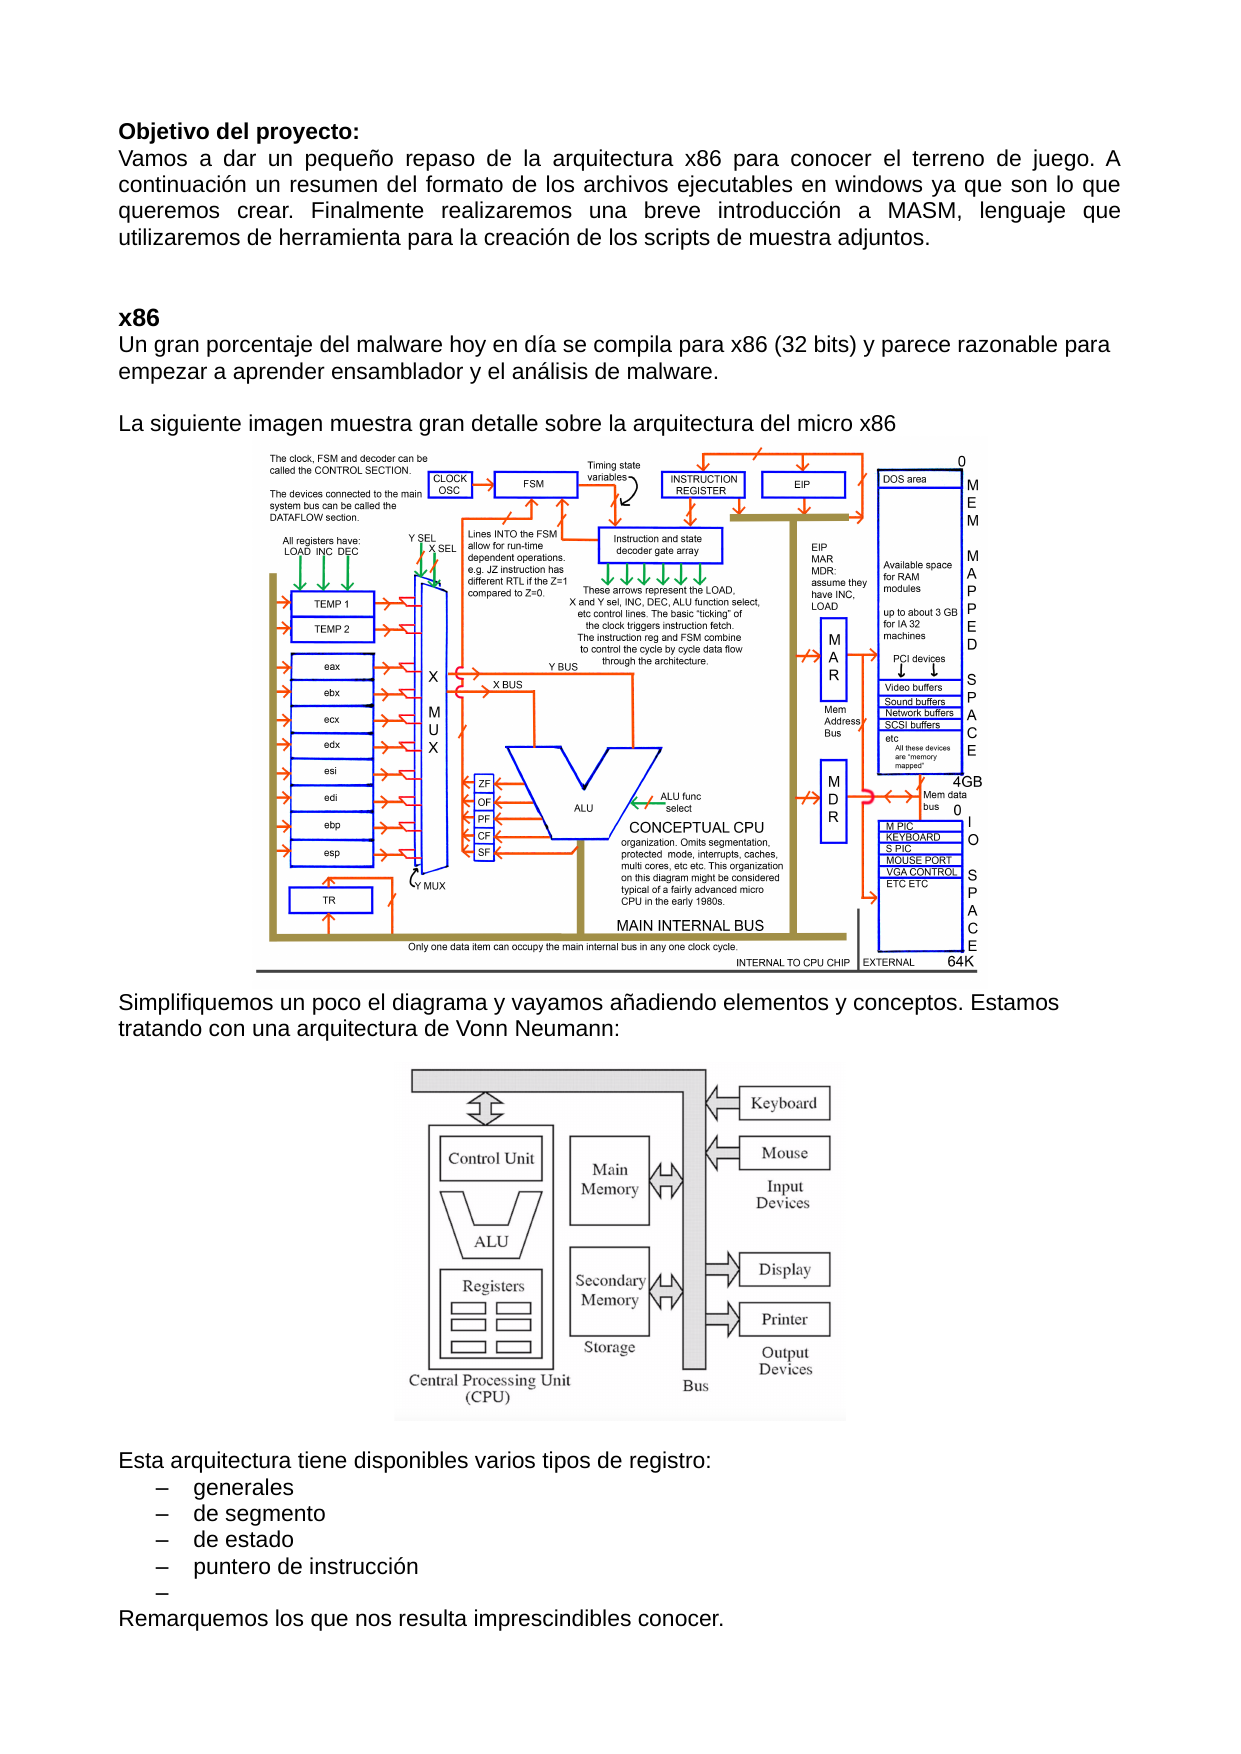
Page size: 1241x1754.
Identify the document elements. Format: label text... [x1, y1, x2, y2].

picture [252, 436, 988, 989]
list puntero de instrucción [156, 1553, 1122, 1579]
list generales [156, 1473, 1122, 1500]
text Esta arquitectura tiene disponibles varios tipos de registro: [118, 1447, 1122, 1473]
text Un gran porcentaje del malware hoy en día se compila para x86 (32 bits) y parece razonable para empezar a aprender ensamblador y el análisis de malware. [118, 331, 1122, 384]
text Simplifiquemos un poco el diagrama y vayamos añadiendo elementos y conceptos. Estamos tratando con una arquitectura de Vonn Neumann: [118, 437, 1122, 1041]
picture [394, 1062, 846, 1421]
text Objetivo del proyecto: [118, 118, 1122, 144]
text Remarquemos los que nos resulta imprescindibles conocer. [118, 1605, 1122, 1632]
list de estado [156, 1526, 1122, 1553]
text Vamos a dar un pequeño repaso de la arquitectura x86 para conocer el terreno de juego. A continuación un resumen del formato de los archivos ejecutables en windows ya que son lo que queremos crear. Finalmente realizaremos una breve introducción a MASM, lenguaje que utilizaremos de herramienta para la creación de los scripts de muestra adjuntos. [118, 144, 1122, 250]
list de segmento [156, 1500, 1122, 1526]
text x86 [118, 303, 1122, 331]
text La siguiente imagen muestra gran detalle sobre la arquitectura del micro x86 [118, 410, 1122, 437]
